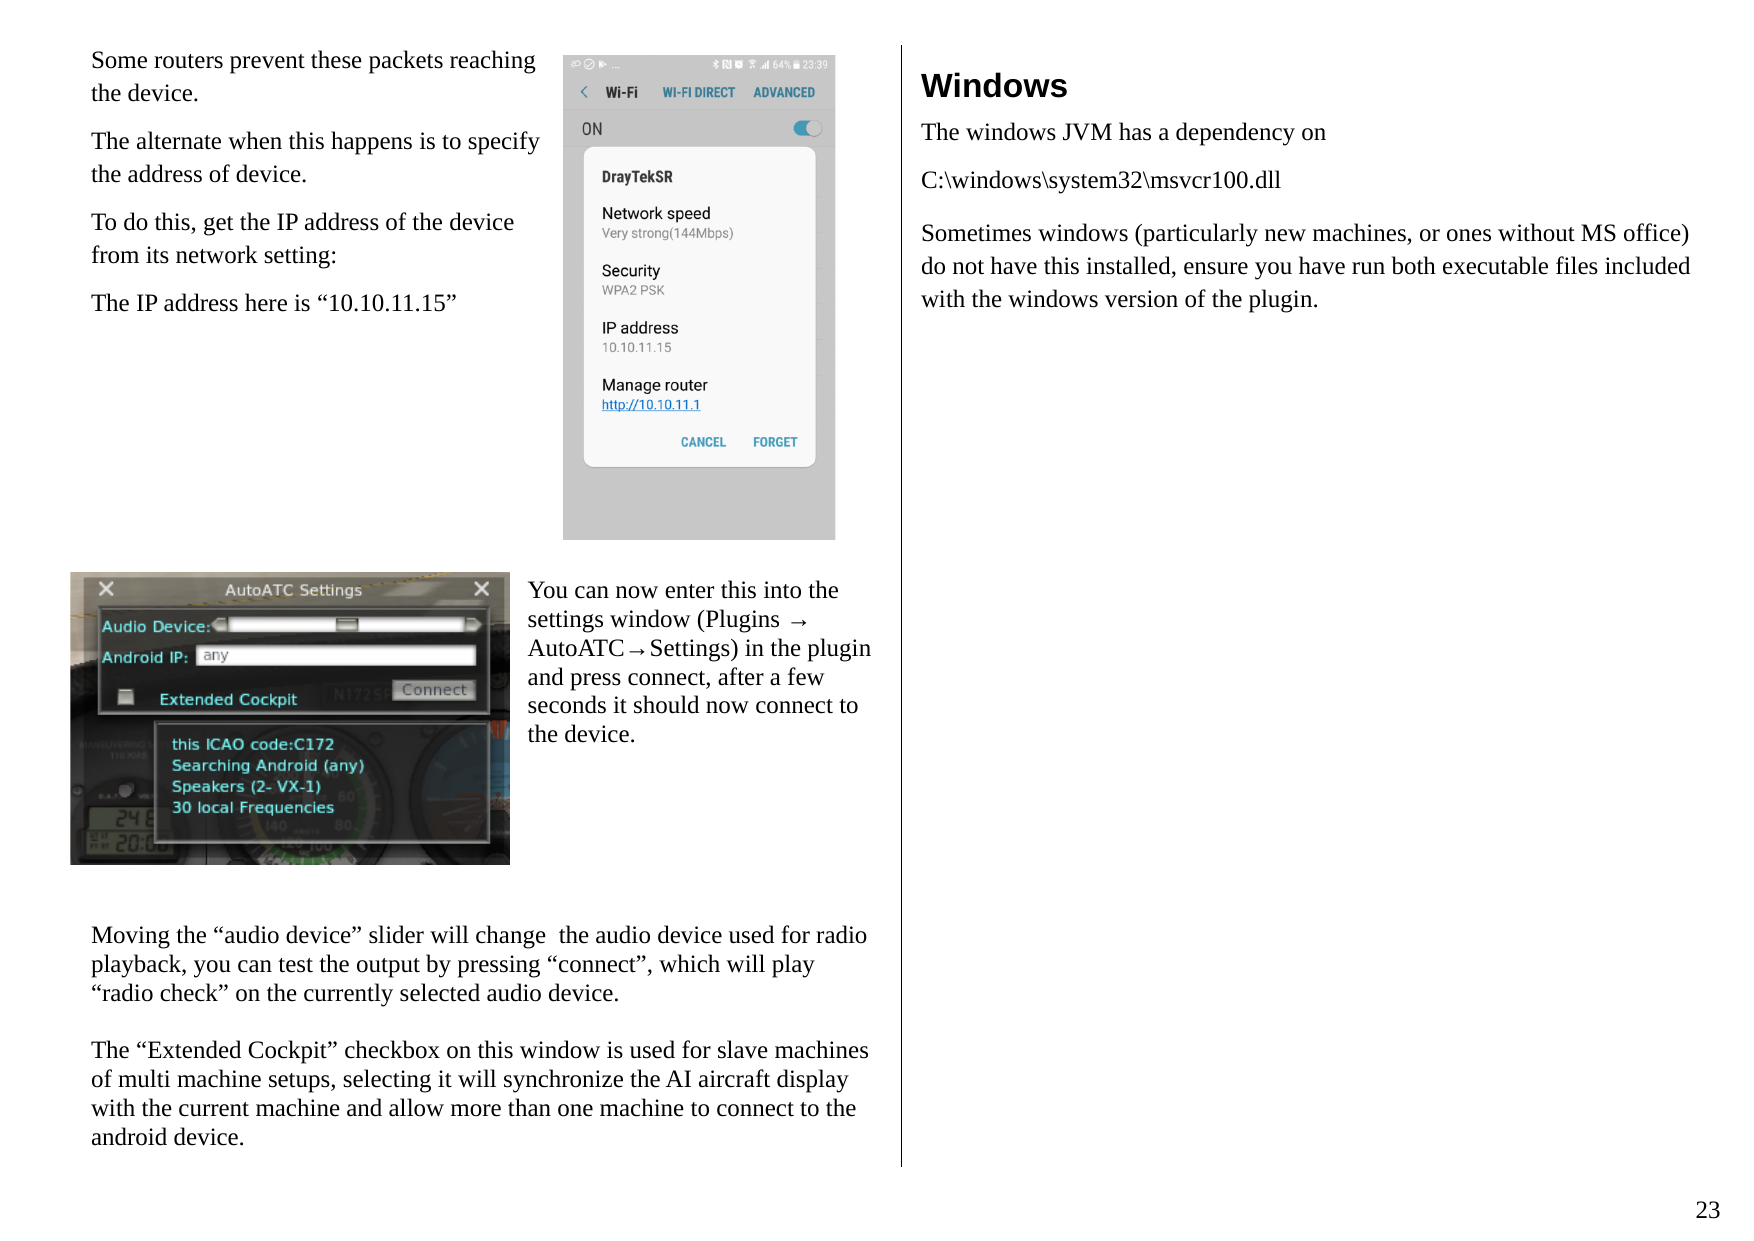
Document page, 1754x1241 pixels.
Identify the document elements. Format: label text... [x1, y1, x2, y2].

text Sometimes windows (particularly new machines, or ones without MS office) do not have this installed, ensure you have run both executable files included with the windows version of the plugin. [921, 218, 1720, 313]
text [836, 126, 881, 188]
text ﻿C:\windows\system32\msvcr100.﻿dll [921, 165, 1720, 198]
text The alternate when this happens is to specify the address of device. [91, 126, 563, 188]
text To do this, get the IP address of the device from its network setting: [91, 207, 563, 269]
text You can now enter this into the settings window (Plugins → AutoATC→Settings) in the plugin and press connect, after a few seconds it should now connect to the device. [510, 575, 881, 748]
text The “Extended Cockpit” checkbox on this window is used for slave machines of multi machine setups, selecting it will synchronize the AI aircraft display with the current machine and allow more than one machine to connect to the android device. [91, 1035, 881, 1150]
text [836, 288, 881, 317]
text Moving the “audio device” slider will change the audio device used for radio playback, you can test the output by pressing “connect”, which will play “radio check” on the currently selected audio device. [91, 920, 881, 1007]
subtitle Windows [921, 66, 1738, 105]
picture [563, 55, 836, 540]
text Some routers prevent these packets reaching the device. [91, 45, 881, 107]
text The IP address here is “10.10.11.15” [91, 288, 563, 317]
text [836, 207, 881, 269]
picture [70, 572, 510, 865]
text The windows JVM has a dependency on [921, 117, 1720, 146]
